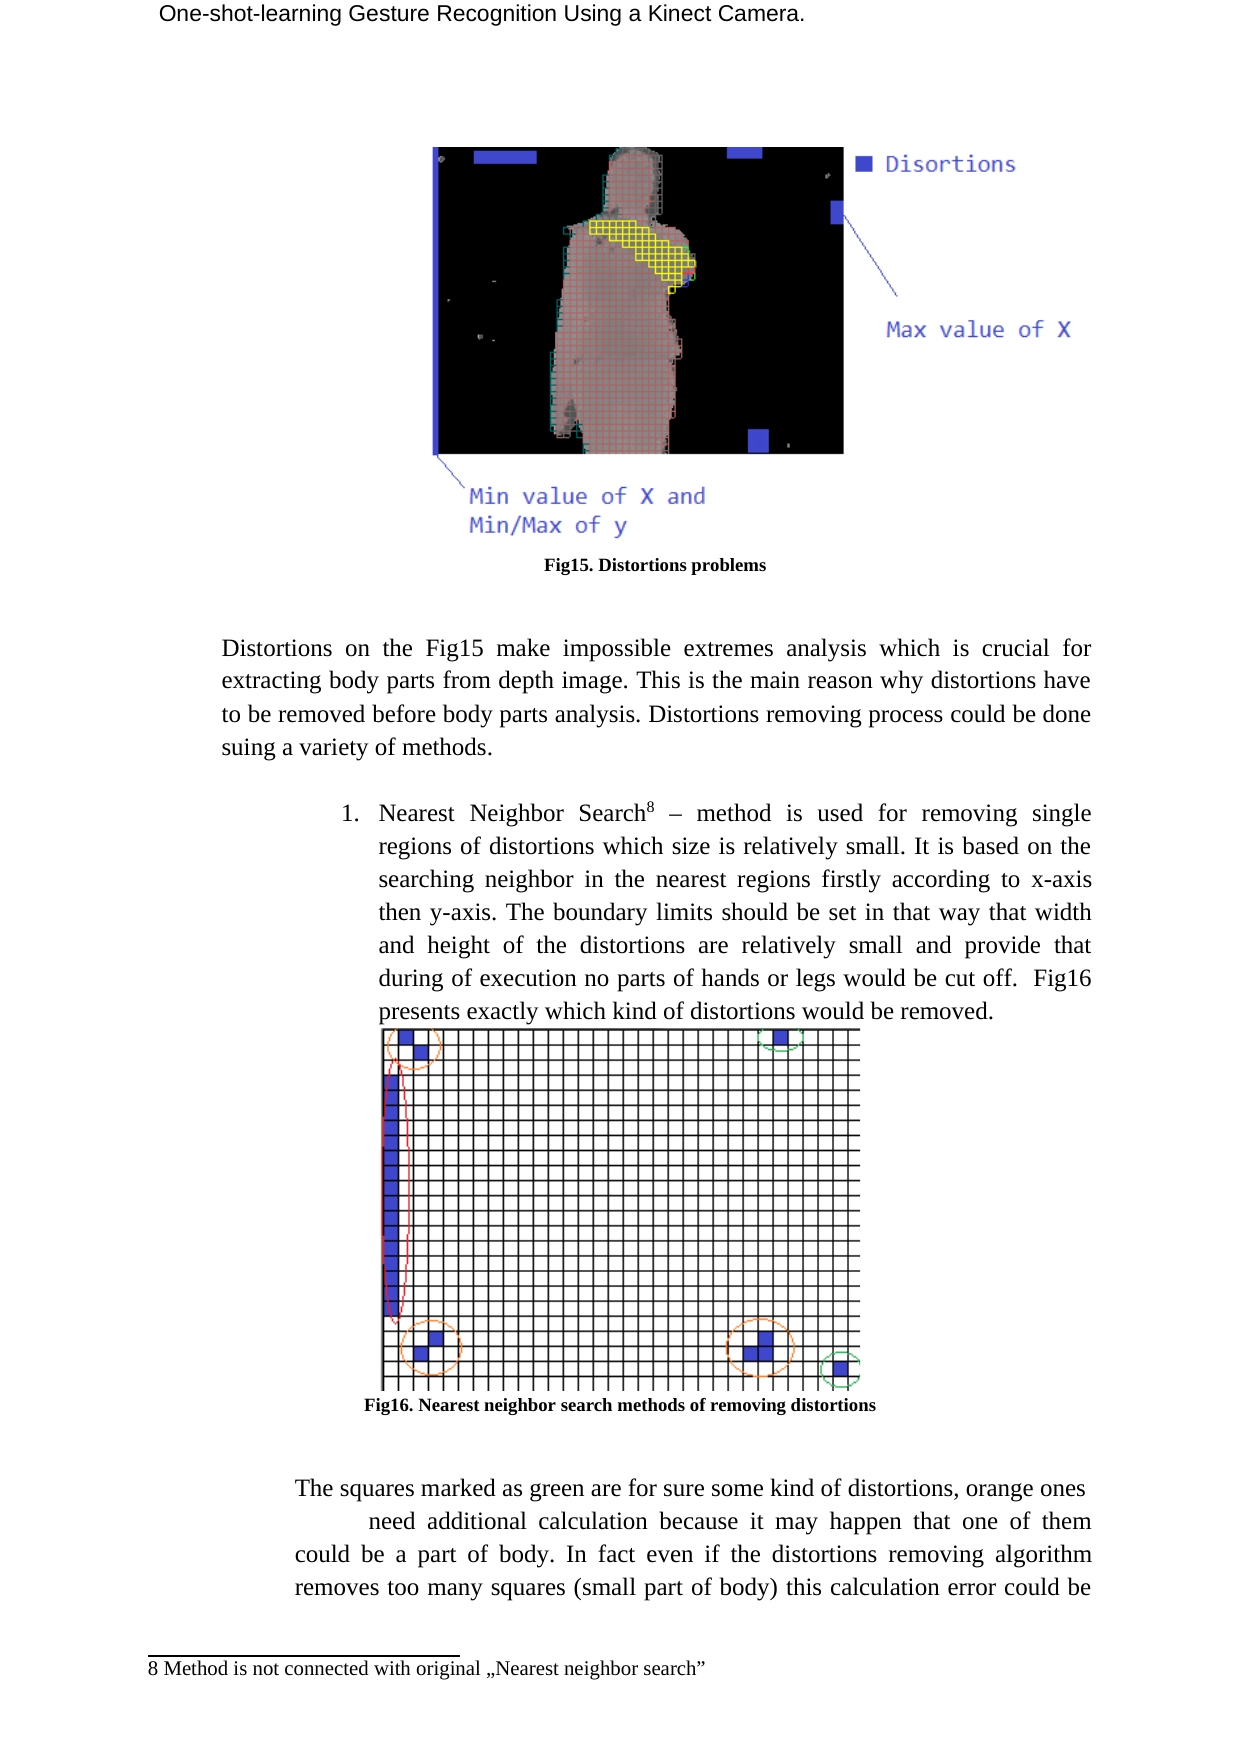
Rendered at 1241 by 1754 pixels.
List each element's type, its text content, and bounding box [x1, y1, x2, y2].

list Method is not connected with original „Nearest neighbor search” [148, 1656, 1093, 1680]
text The squares marked as green are for sure some kind of distortions, orange ones need additional calculation because it may happen that one of them could be a part of body. In fact even if the distortions removing algorithm removes too many squares (small part of body) this calculation error could be [294, 1473, 1093, 1601]
list Nearest Neighbor Search – method is used for removing single regions of distortions which size is relatively small. It is based on the searching neighbor in the nearest regions firstly according to x-axis then y-axis. The boundary limits should be set in that way that width and height of the distortions are relatively small and provide that during of execution no parts of hands or legs would be cut off. Fig16 presents exactly which kind of distortions would be removed. [341, 798, 1093, 1024]
text Fig16. Nearest neighbor search methods of removing distortions [148, 1394, 1093, 1416]
text Distortions on the Fig15 make impossible extremes analysis which is crucial for extracting body parts from depth image. This is the main reason why distortions have to be removed before body parts analysis. Distortions removing process could be done suing a variety of methods. [221, 633, 1093, 760]
text Fig15. Distortions problems [148, 554, 1093, 576]
